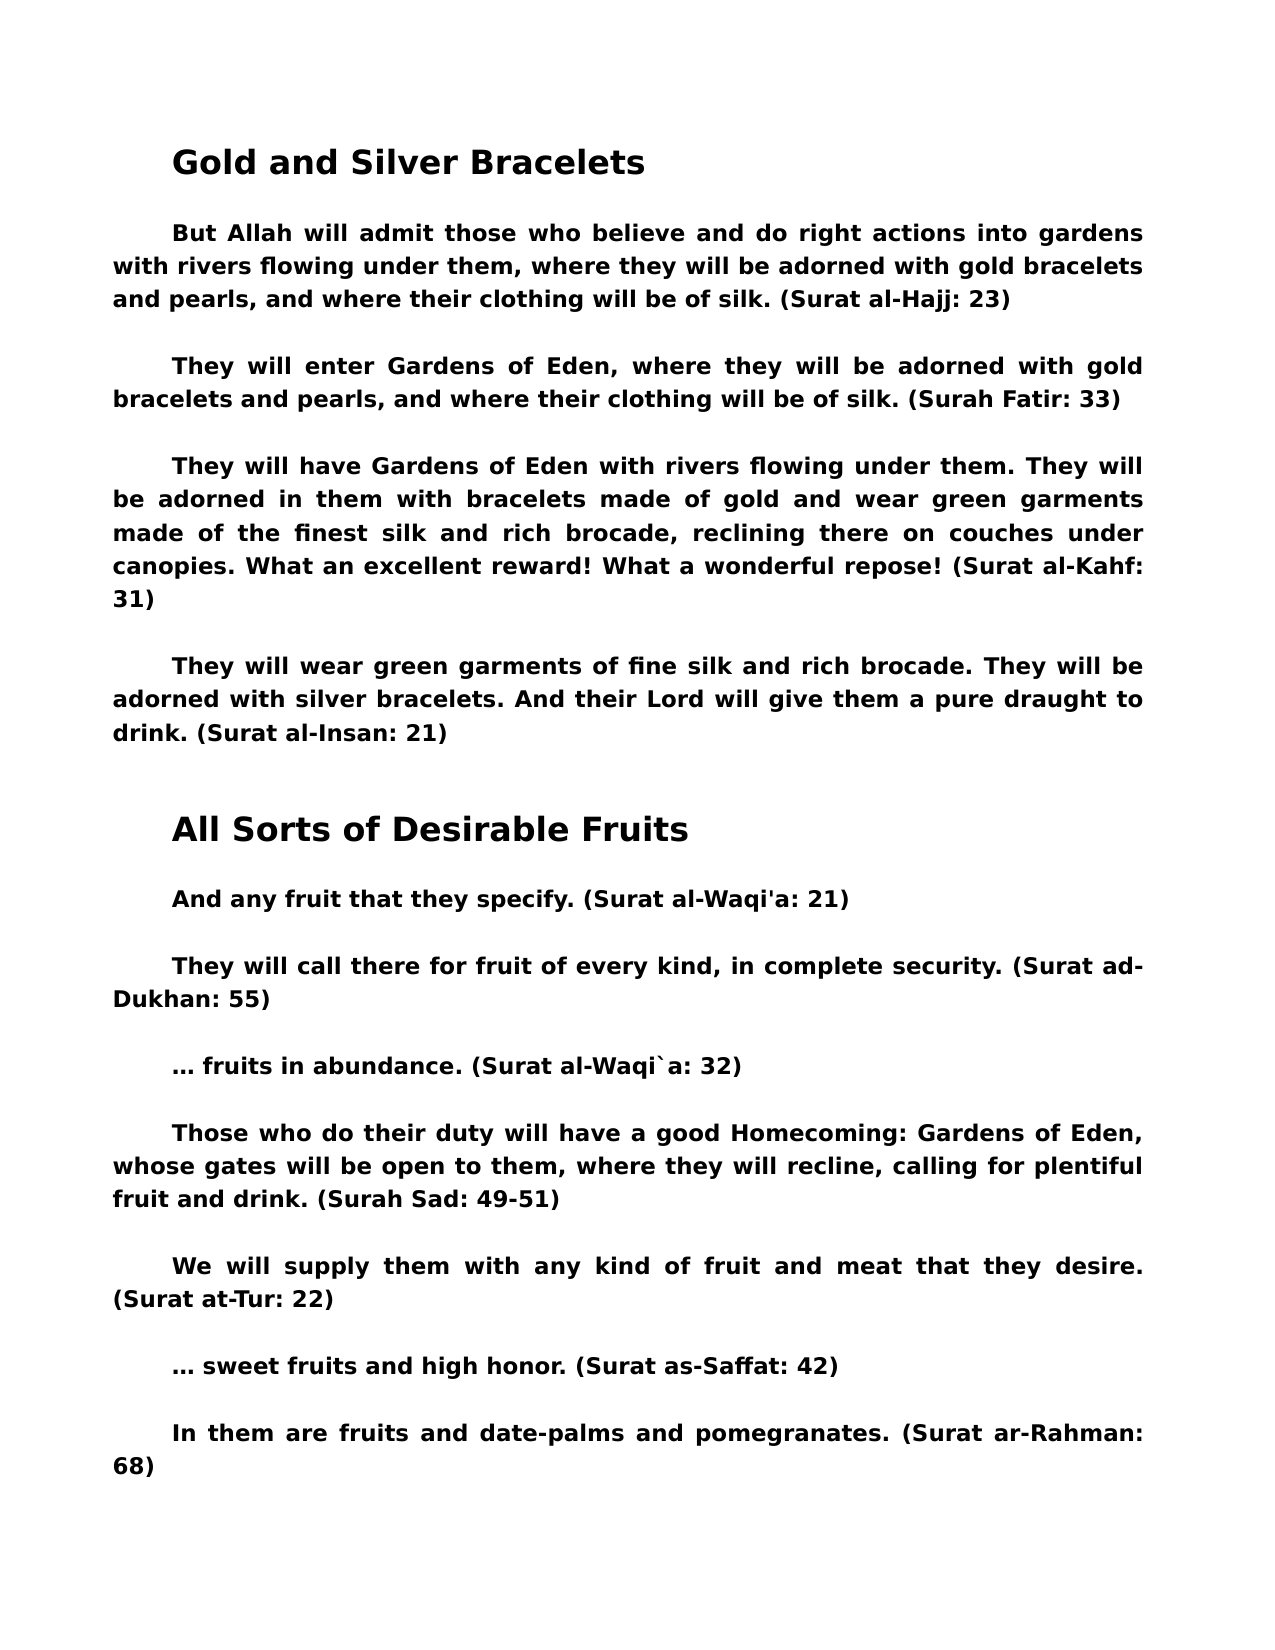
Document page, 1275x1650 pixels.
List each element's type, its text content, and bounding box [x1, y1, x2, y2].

text … fruits in abundance. (Surat al-Waqi`a: 32) [112, 1048, 1145, 1081]
text … sweet fruits and high honor. (Surat as-Saffat: 42) [112, 1348, 1145, 1381]
text All Sorts of Desirable Fruits [112, 814, 1145, 848]
text They will call there for fruit of every kind, in complete security. (Surat ad-Dukhan: 55) [112, 948, 1145, 1014]
text We will supply them with any kind of fruit and meat that they desire. (Surat at-Tur: 22) [112, 1248, 1145, 1314]
text Those who do their duty will have a good Homecoming: Gardens of Eden, whose gates will be open to them, where they will recline, calling for plentiful fruit and drink. (Surah Sad: 49-51) [112, 1114, 1145, 1214]
text But Allah will admit those who believe and do right actions into gardens with rivers flowing under them, where they will be adorned with gold bracelets and pearls, and where their clothing will be of silk. (Surat al-Hajj: 23) [112, 214, 1145, 314]
text They will have Gardens of Eden with rivers flowing under them. They will be adorned in them with bracelets made of gold and wear green garments made of the finest silk and rich brocade, reclining there on couches under canopies. What an excellent reward! What a wonderful repose! (Surat al-Kahf: 31) [112, 448, 1145, 614]
text They will enter Gardens of Eden, where they will be adorned with gold bracelets and pearls, and where their clothing will be of silk. (Surah Fatir: 33) [112, 348, 1145, 414]
text In them are fruits and date-palms and pomegranates. (Surat ar-Rahman: 68) [112, 1414, 1145, 1481]
text And any fruit that they specify. (Surat al-Waqi'a: 21) [112, 881, 1145, 914]
text They will wear green garments of fine silk and rich brocade. They will be adorned with silver bracelets. And their Lord will give them a pure draught to drink. (Surat al-Insan: 21) [112, 648, 1145, 748]
text Gold and Silver Bracelets [112, 148, 1145, 181]
